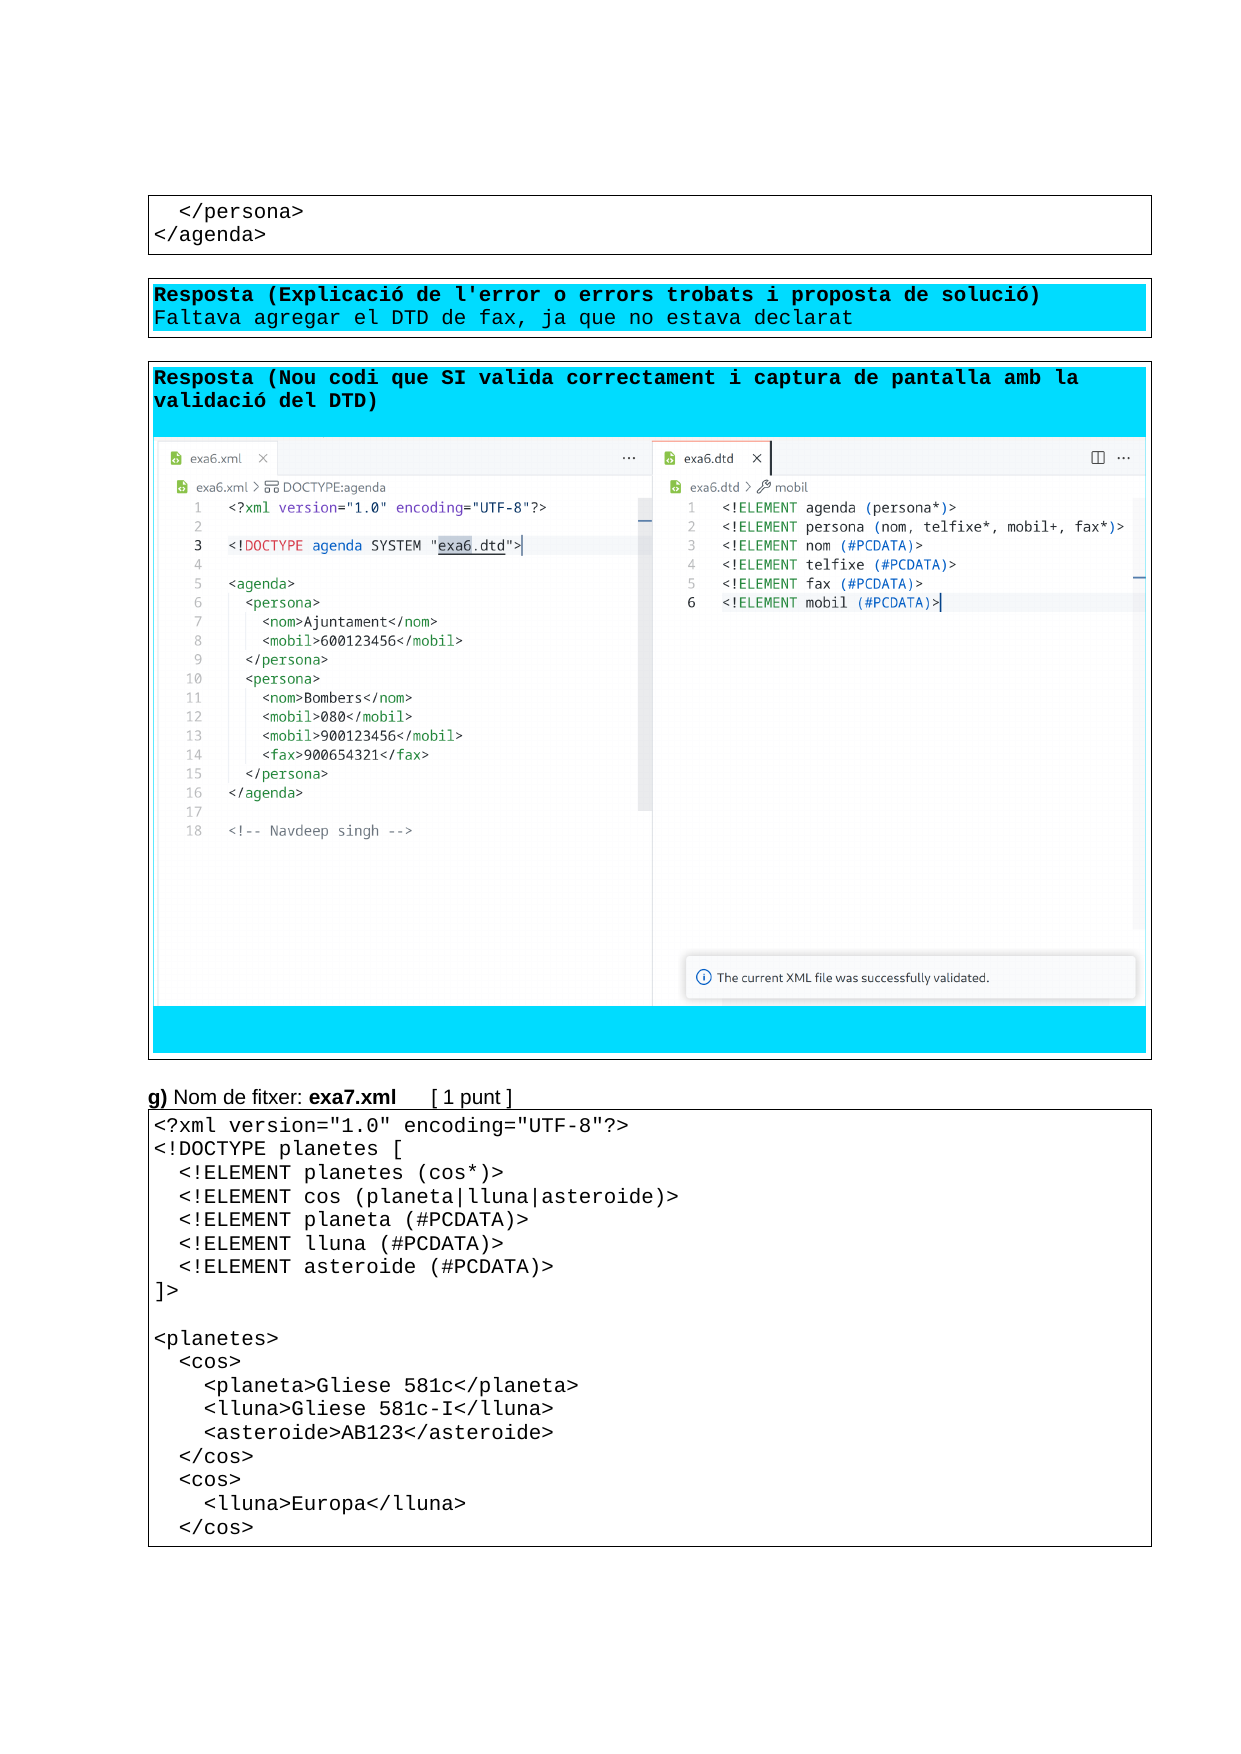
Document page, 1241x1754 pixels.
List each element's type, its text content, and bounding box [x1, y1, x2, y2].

table_header Resposta (Nou codi que SI valida correctament i captura de pantalla amb la validació del DTD) [149, 362, 1151, 1058]
table_header Resposta (Explicació de l'error o errors trobats i proposta de solució) Faltava agregar el DTD de fax, ja que no estava declarat [149, 279, 1151, 337]
text g) Nom de fitxer: exa7.xml [ 1 punt ] [148, 1085, 1151, 1109]
table_header </persona> </agenda> [149, 196, 1151, 254]
picture [153, 437, 1146, 1006]
table_header <?xml version="1.0" encoding="UTF-8"?> <!DOCTYPE planetes [ <!ELEMENT planetes (cos*)> <!ELEMENT cos (planeta|lluna|asteroide)> <!ELEMENT planeta (#PCDATA)> <!ELEMENT lluna (#PCDATA)> <!ELEMENT asteroide (#PCDATA)> ]> <planetes> <cos> <planeta>Gliese 581c</planeta> <lluna>Gliese 581c-I</lluna> <asteroide>AB123</asteroide> </cos> <cos> <lluna>Europa</lluna> </cos> [149, 1110, 1151, 1546]
